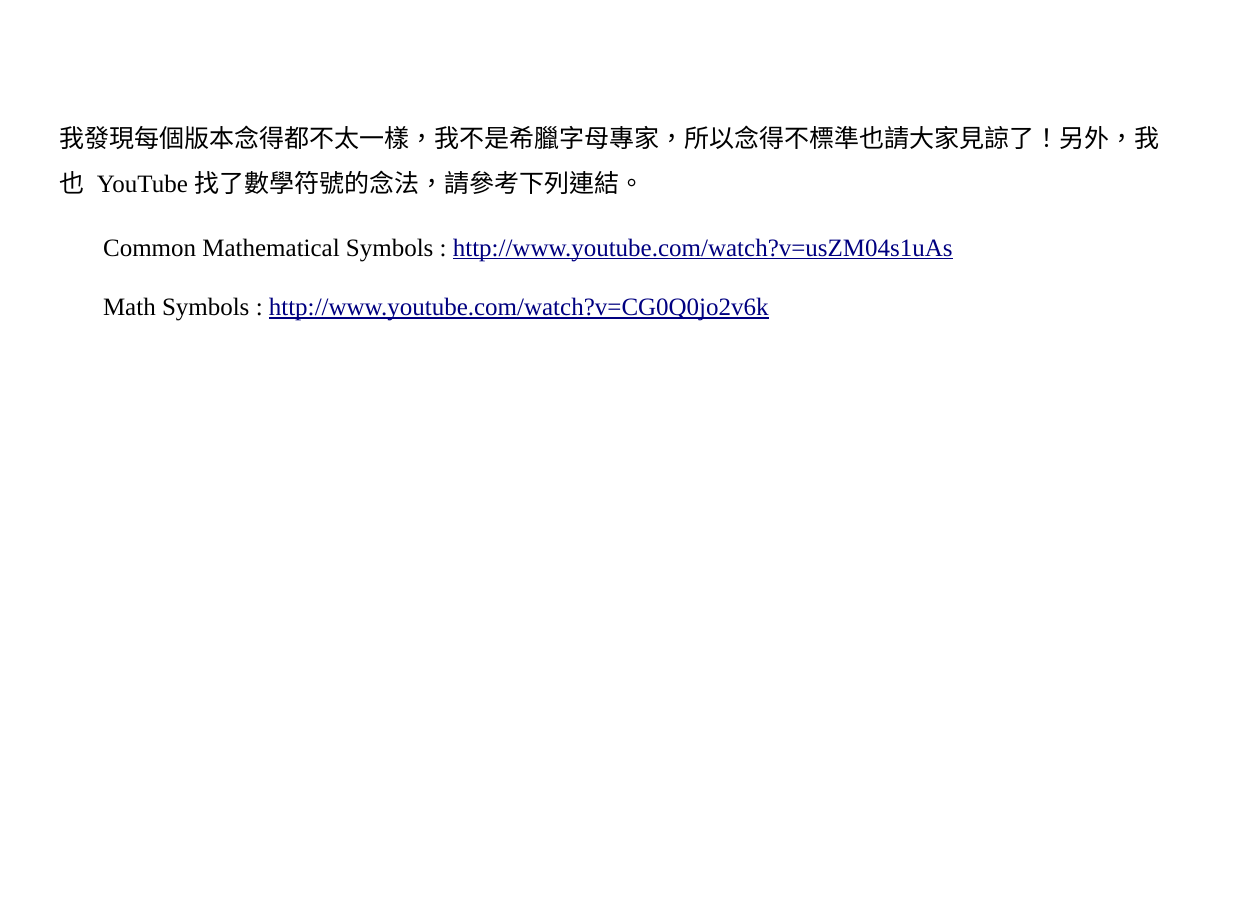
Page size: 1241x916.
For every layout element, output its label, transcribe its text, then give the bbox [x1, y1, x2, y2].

text Common Mathematical Symbols : http://www.youtube.com/watch?v=usZM04s1uAs [59, 233, 1181, 261]
text 我發現每個版本念得都不太一樣，我不是希臘字母專家，所以念得不標準也請大家見諒了！另外，我也 YouTube 找了數學符號的念法，請參考下列連結。 [59, 118, 1181, 200]
text Math Symbols : http://www.youtube.com/watch?v=CG0Q0jo2v6k [59, 292, 1181, 321]
